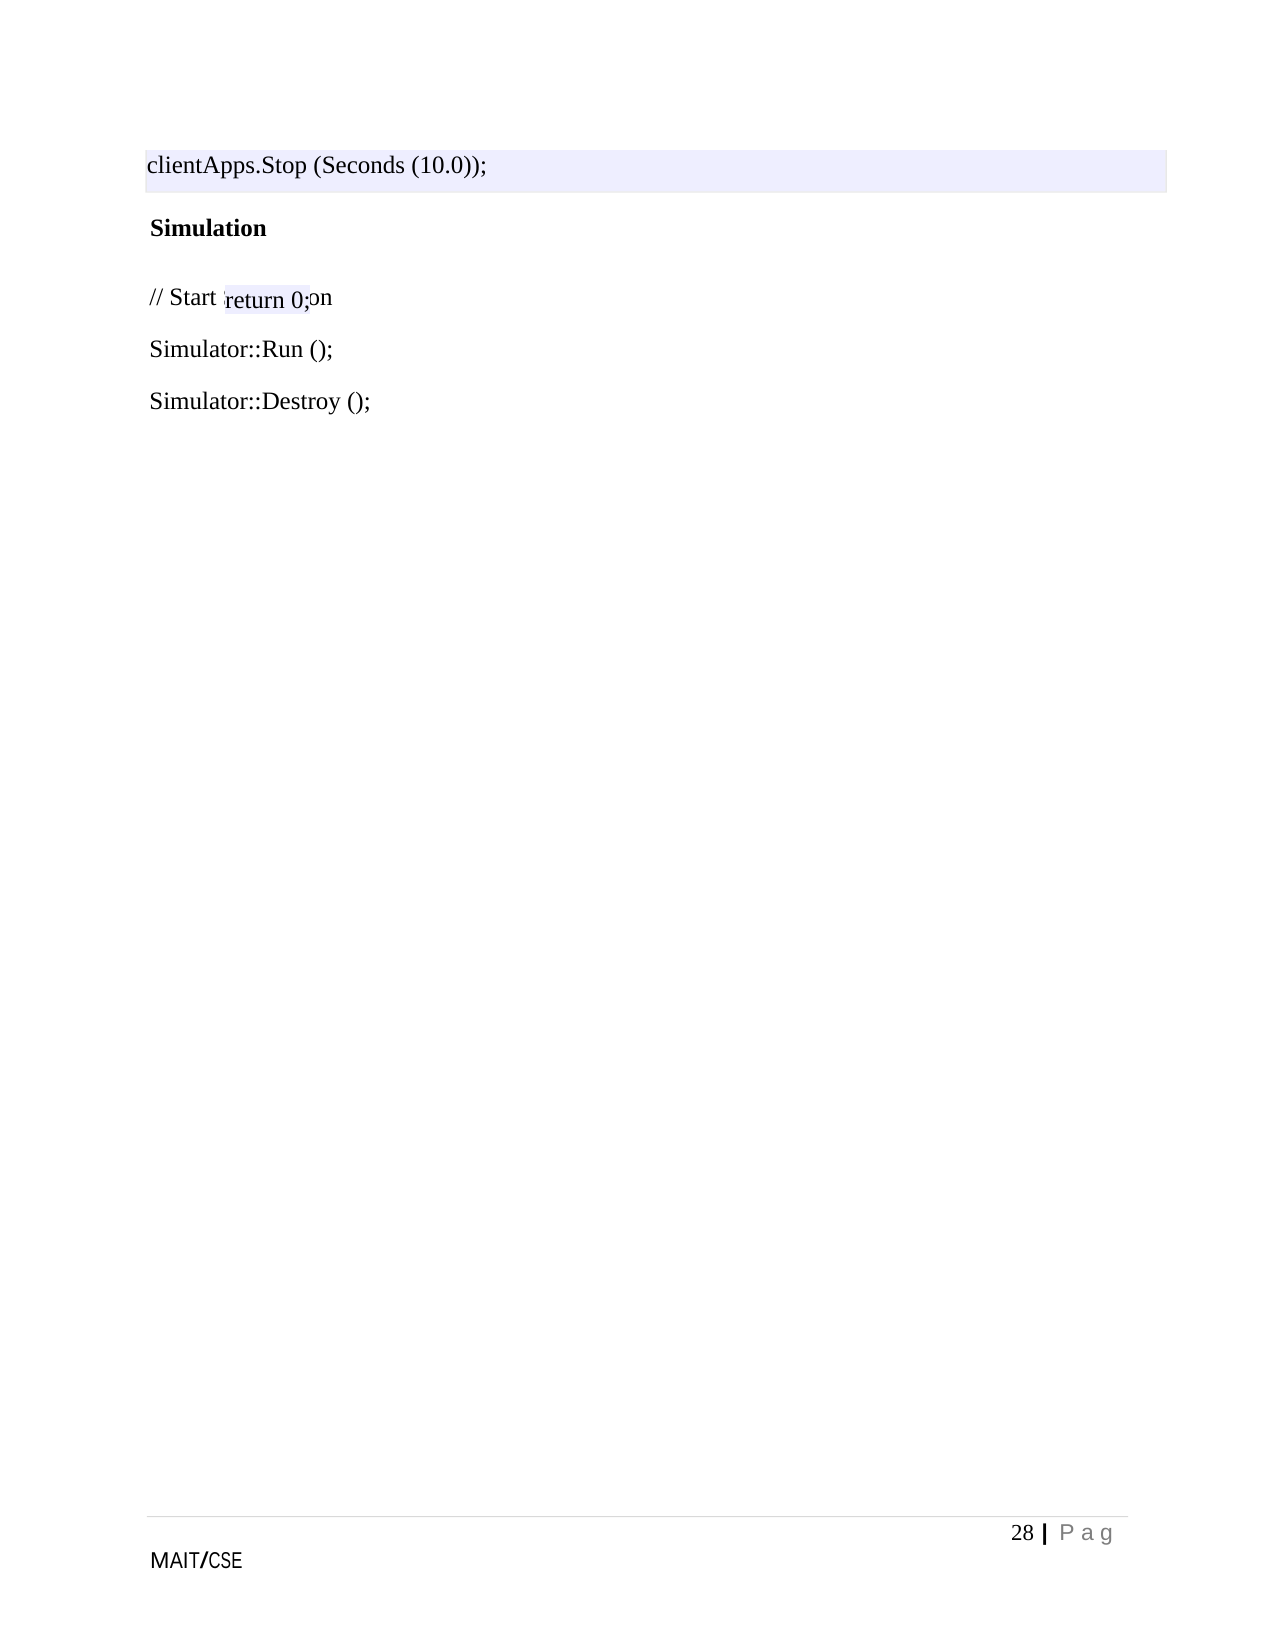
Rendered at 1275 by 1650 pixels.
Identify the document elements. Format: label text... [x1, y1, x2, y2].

text // Start Simulation Simulator::Run (); [149, 282, 337, 363]
text return 0; [225, 285, 1212, 314]
subtitle Simulation [150, 213, 1212, 241]
text Simulator::Destroy (); [149, 386, 1147, 415]
